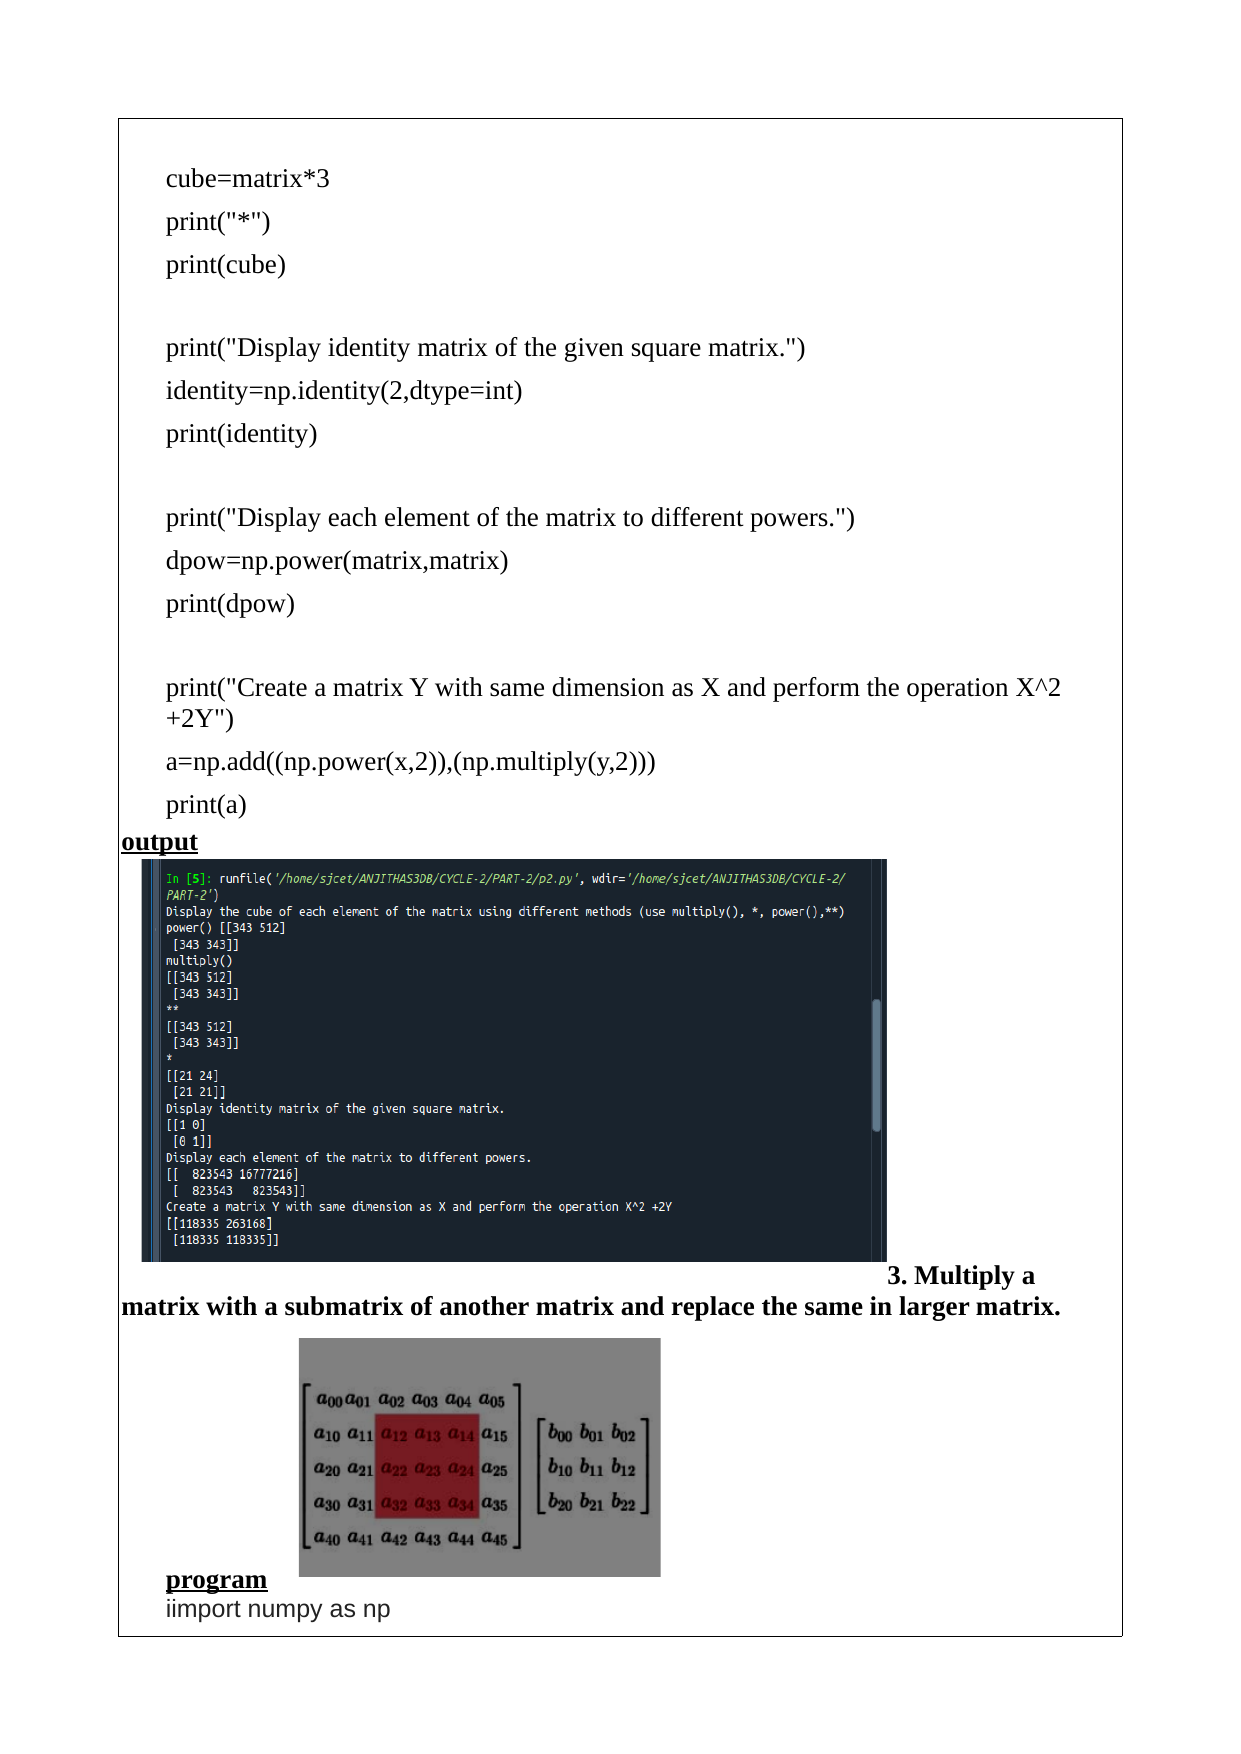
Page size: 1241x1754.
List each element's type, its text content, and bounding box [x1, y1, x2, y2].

text print(cube) [166, 248, 1119, 279]
text a=np.add((np.power(x,2)),(np.multiply(y,2))) [166, 745, 1119, 776]
text cube=matrix*3 [166, 162, 1119, 193]
text print("Display identity matrix of the given square matrix.") [166, 331, 1119, 363]
text dpow=np.power(matrix,matrix) [166, 544, 1119, 575]
text print("Create a matrix Y with same dimension as X and perform the operation X^2 +2Y") [166, 671, 1119, 733]
text 3. Multiply a matrix with a submatrix of another matrix and replace the same in larger matrix. [121, 1259, 1119, 1321]
text identity=np.identity(2,dtype=int) [166, 374, 1119, 406]
text print(dpow) [166, 587, 1119, 618]
text print(a) [166, 788, 1119, 819]
text print("Display each element of the matrix to different powers.") [166, 501, 1119, 532]
text output [121, 825, 1119, 856]
text print(identity) [166, 417, 1119, 449]
text print("*") [166, 205, 1119, 236]
text program [166, 1563, 1119, 1594]
text iimport numpy as np [166, 1594, 1119, 1623]
